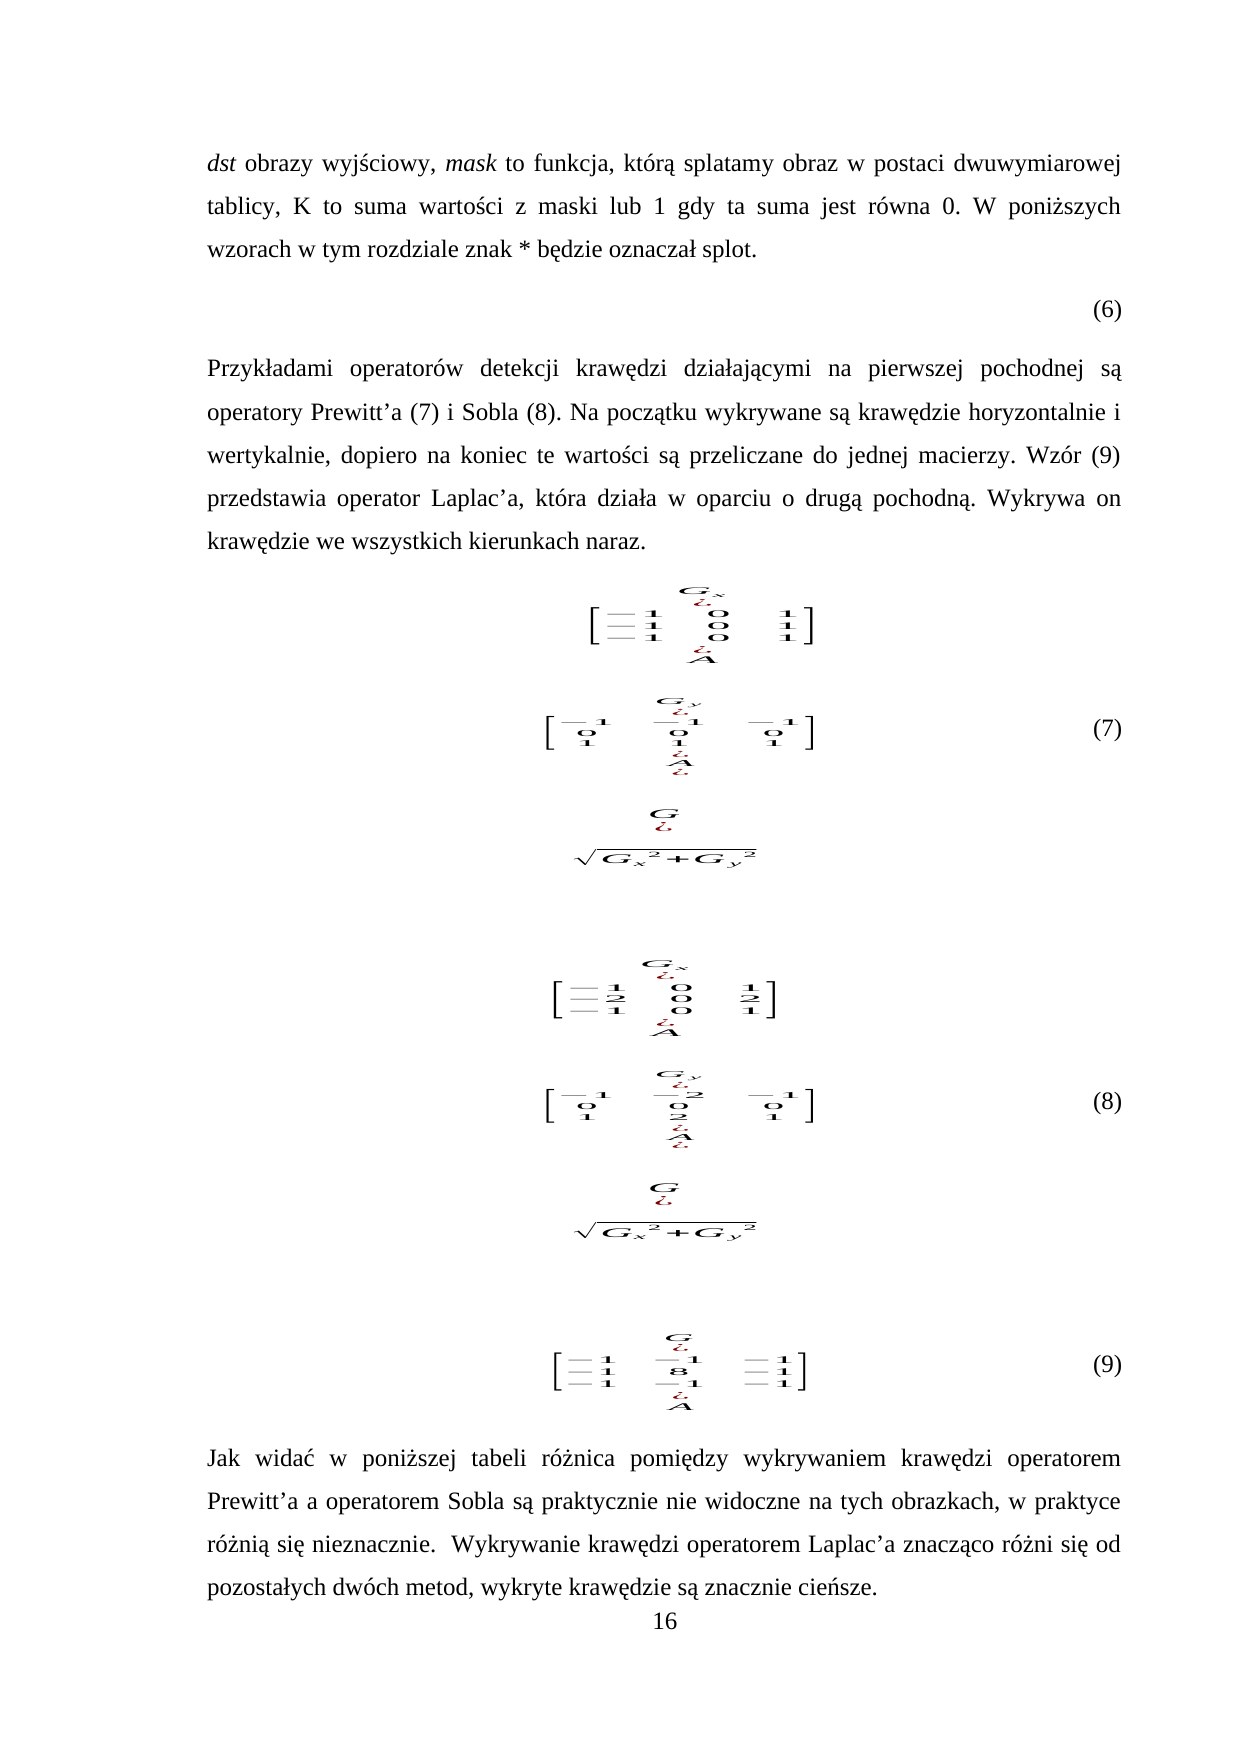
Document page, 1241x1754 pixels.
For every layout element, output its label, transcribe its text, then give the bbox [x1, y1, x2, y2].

text Jak widać w poniższej tabeli różnica pomiędzy wykrywaniem krawędzi operatorem Prewitt’a a operatorem Sobla są praktycznie nie widoczne na tych obrazkach, w praktyce różnią się nieznacznie. Wykrywanie krawędzi operatorem Laplac’a znacząco różni się od pozostałych dwóch metod, wykryte krawędzie są znacznie cieńsze. [207, 1443, 1122, 1601]
text (8) [207, 1070, 1122, 1149]
text (6) [207, 294, 1122, 322]
text Przykładami operatorów detekcji krawędzi działającymi na pierwszej pochodnej są operatory Prewitt’a (7) i Sobla (8). Na początku wykrywane są krawędzie horyzontalnie i wertykalnie, dopiero na koniec te wartości są przeliczane do jednej macierzy. Wzór (9) przedstawia operator Laplac’a, która działa w oparciu o drugą pochodną. Wykrywa on krawędzie we wszystkich kierunkach naraz. [207, 353, 1122, 555]
text (7) [207, 697, 1122, 776]
text (9) [207, 1332, 1122, 1412]
text Z racji, iż obrazy nie są funkcją ciągłą, tylko są zdyskretyzowane, do szukania krawędzi używa się splotów z różnymi maskami. Wzór (6) Błąd! Nie można odnaleźć źródła odwołania.przedstawia sposób obliczania splotu na obrazach, zmienna src – obraz wejściowy, dst obrazy wyjściowy, mask to funkcja, którą splatamy obraz w postaci dwuwymiarowej tablicy, K to suma wartości z maski lub 1 gdy ta suma jest równa 0. W poniższych wzorach w tym rozdziale znak * będzie oznaczał splot. [207, 148, 1122, 263]
